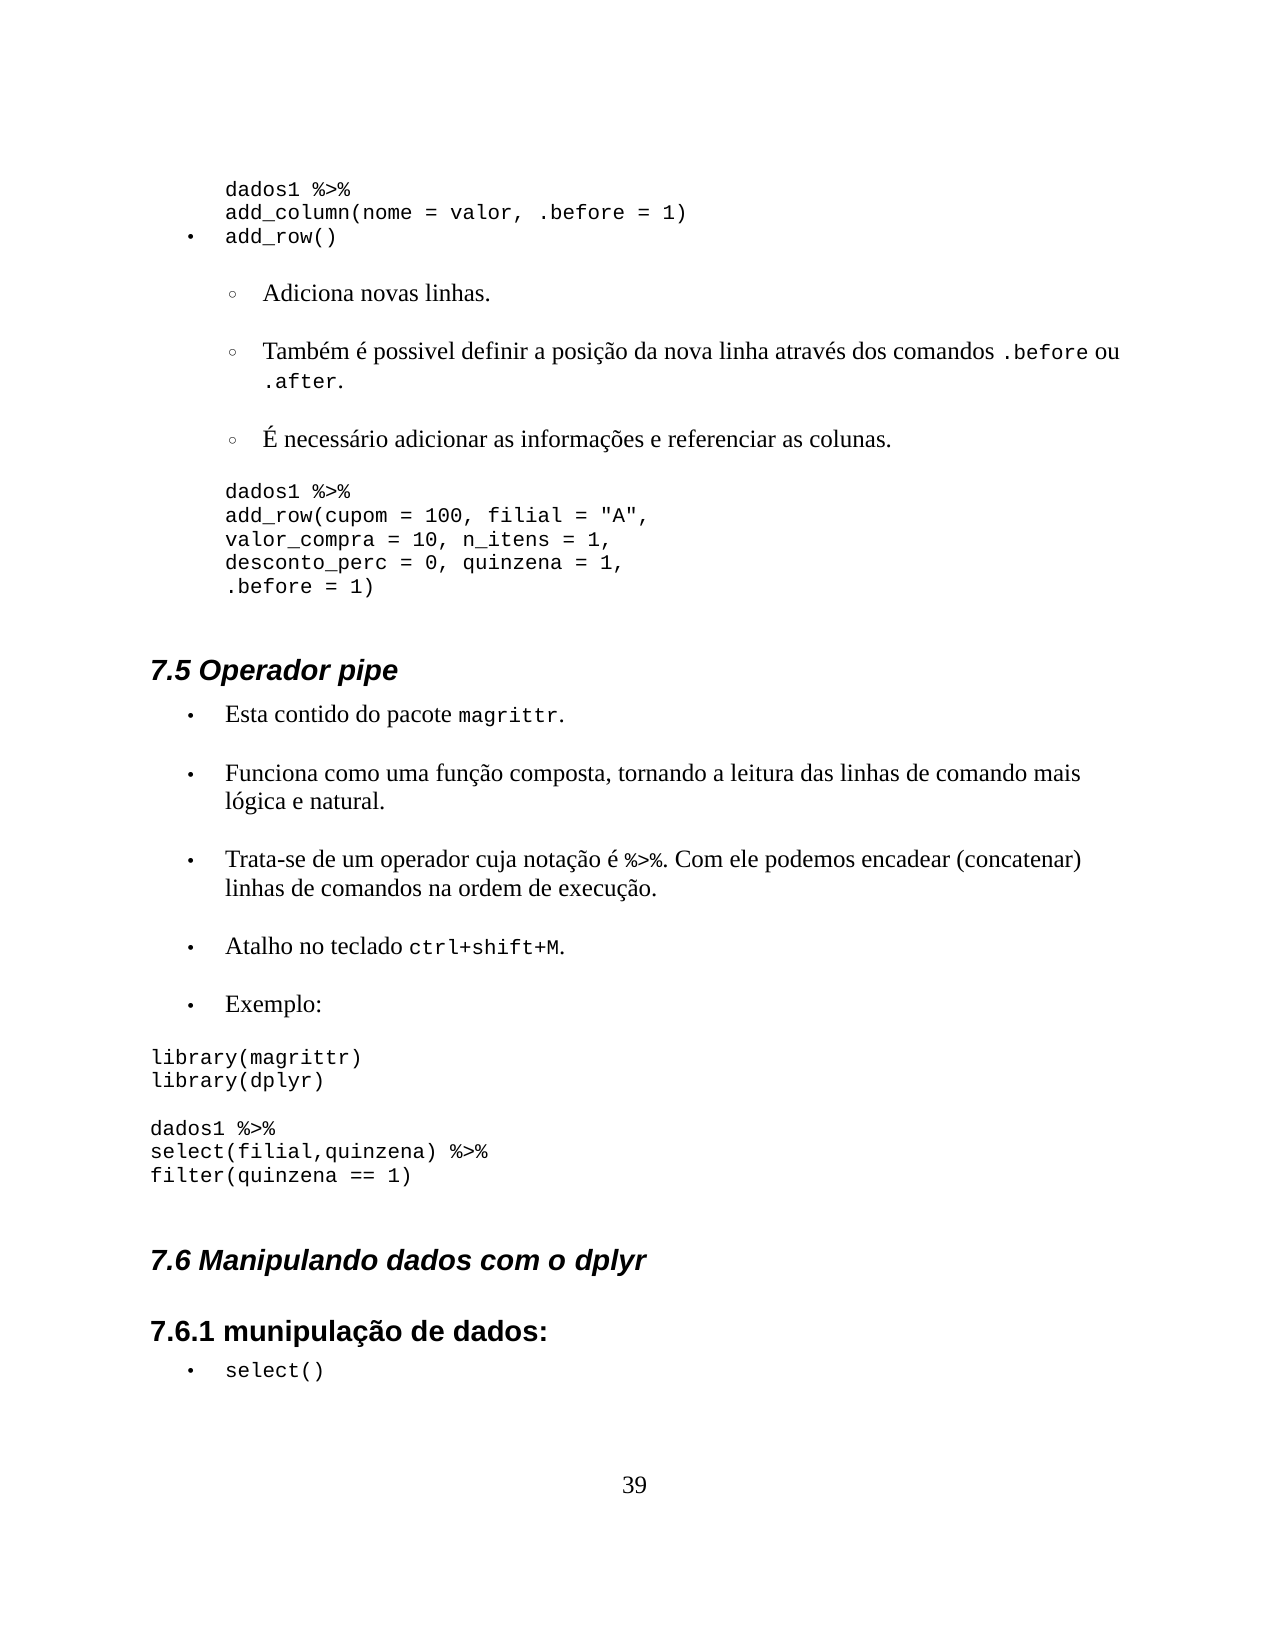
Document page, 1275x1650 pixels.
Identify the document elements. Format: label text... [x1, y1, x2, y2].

list Também é possivel definir a posição da nova linha através dos comandos .before ou .after. [225, 336, 1125, 424]
list dados1 %>% [187, 481, 1125, 505]
text dados1 %>% [150, 1118, 1125, 1141]
text library(magrittr) [150, 1047, 1125, 1071]
subtitle 7.5 Operador pipe [150, 653, 1125, 687]
list dados1 %>% [187, 179, 1125, 202]
list .before = 1) [187, 576, 1125, 599]
list add_column(nome = valor, .before = 1) [187, 202, 1125, 226]
list Esta contido do pacote magrittr. [187, 699, 1125, 758]
list add_row(cupom = 100, filial = "A", [187, 505, 1125, 529]
text library(dplyr) [150, 1071, 1125, 1094]
text filter(quinzena == 1) [150, 1165, 1125, 1189]
list valor_compra = 10, n_itens = 1, [187, 529, 1125, 552]
subtitle 7.6 Manipulando dados com o dplyr [150, 1242, 1125, 1276]
list Funciona como uma função composta, tornando a leitura das linhas de comando mais lógica e natural. [187, 758, 1125, 844]
list É necessário adicionar as informações e referenciar as colunas. [225, 424, 1125, 481]
list Atalho no teclado ctrl+shift+M. [187, 931, 1125, 989]
list select() [187, 1359, 1125, 1412]
text select(filial,quinzena) %>% [150, 1141, 1125, 1165]
list [225, 150, 1125, 179]
subtitle 7.6.1 munipulação de dados: [150, 1313, 1125, 1347]
list add_row() [187, 226, 1125, 278]
list Exemplo: [187, 989, 1125, 1047]
list Trata-se de um operador cuja notação é %>%. Com ele podemos encadear (concatenar) linhas de comandos na ordem de execução. [187, 844, 1125, 931]
list Adiciona novas linhas. [225, 278, 1125, 336]
list desconto_perc = 0, quinzena = 1, [187, 552, 1125, 576]
